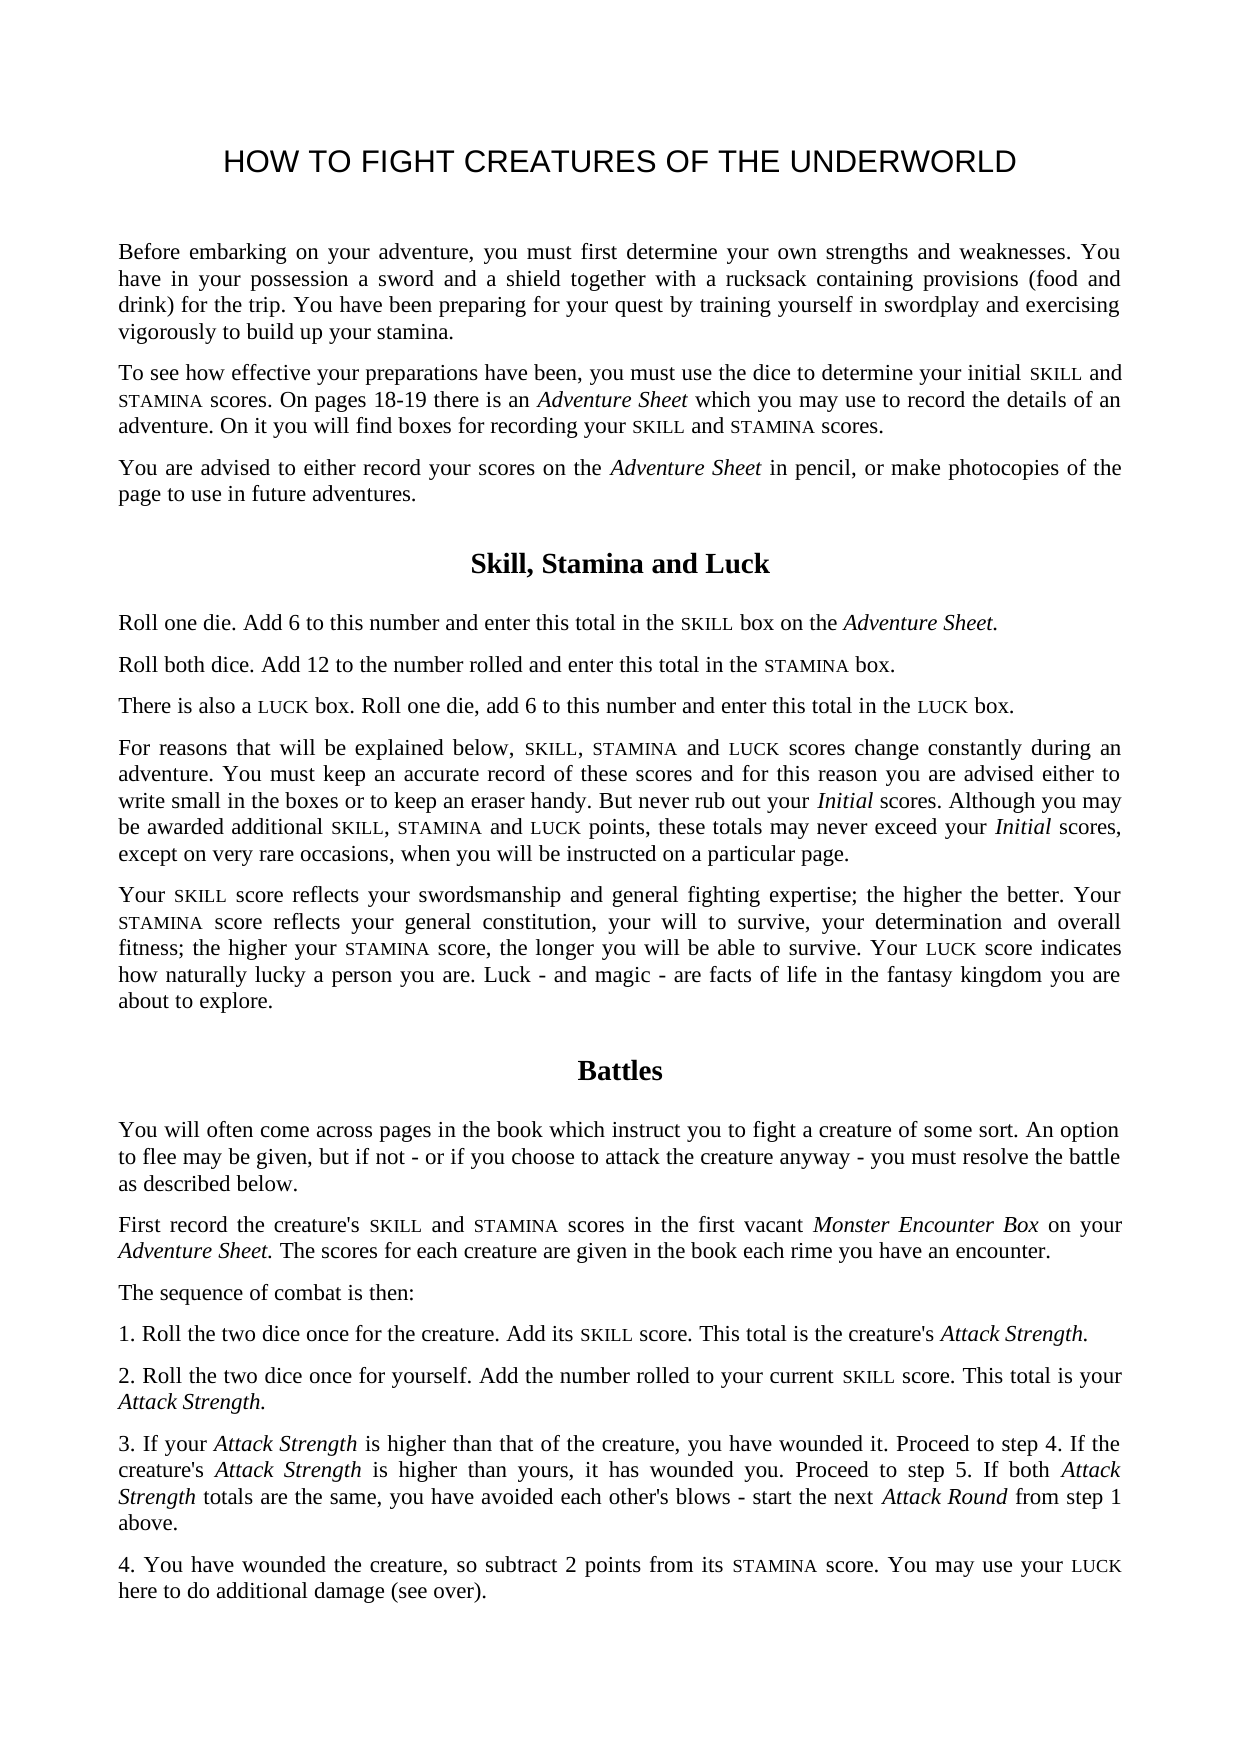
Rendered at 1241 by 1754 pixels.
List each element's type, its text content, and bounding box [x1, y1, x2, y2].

text To see how effective your preparations have been, you must use the dice to determine your initial skill and stamina scores. On pages 18-19 there is an Adventure Sheet which you may use to record the details of an adventure. On it you will find boxes for recording your skill and stamina scores. [118, 359, 1122, 439]
text Before embarking on your adventure, you must first determine your own strengths and weaknesses. You have in your possession a sword and a shield together with a rucksack containing provisions (food and drink) for the trip. You have been preparing for your quest by training yourself in swordplay and exercising vigorously to build up your stamina. [118, 238, 1122, 344]
text You will often come across pages in the book which instruct you to fight a creature of some sort. An option to flee may be given, but if not - or if you choose to attack the creature anyway - you must resolve the battle as described below. [118, 1116, 1122, 1196]
text Your skill score reflects your swordsmanship and general fighting expertise; the higher the better. Your stamina score reflects your general constitution, your will to survive, your determination and overall fitness; the higher your stamina score, the longer you will be able to survive. Your luck score indicates how naturally lucky a person you are. Luck - and magic - are facts of life in the fantasy kingdom you are about to explore. [118, 881, 1122, 1014]
subtitle HOW TO FIGHT CREATURES OF THE UNDERWORLD [118, 143, 1122, 179]
text 3. If your Attack Strength is higher than that of the creature, you have wounded it. Proceed to step 4. If the creature's Attack Strength is higher than yours, it has wounded you. Proceed to step 5. If both Attack Strength totals are the same, you have avoided each other's blows - start the next Attack Round from step 1 above. [118, 1429, 1122, 1536]
subtitle Skill, Stamina and Luck [118, 546, 1122, 580]
text 2. Roll the two dice once for yourself. Add the number rolled to your current skill score. This total is your Attack Strength. [118, 1361, 1122, 1414]
subtitle Battles [118, 1053, 1122, 1087]
text First record the creature's skill and stamina scores in the first vacant Monster Encounter Box on your Adventure Sheet. The scores for each creature are given in the book each rime you have an encounter. [118, 1211, 1122, 1264]
text For reasons that will be explained below, skill, stamina and luck scores change constantly during an adventure. You must keep an accurate record of these scores and for this reason you are advised either to write small in the boxes or to keep an eraser handy. But never rub out your Initial scores. Although you may be awarded additional skill, stamina and luck points, these totals may never exceed your Initial scores, except on very rare occasions, when you will be instructed on a particular page. [118, 733, 1122, 866]
text You are advised to either record your scores on the Adventure Sheet in pencil, or make photocopies of the page to use in future adventures. [118, 453, 1122, 507]
text Roll both dice. Add 12 to the number rolled and enter this total in the stamina box. [118, 651, 1122, 677]
text The sequence of combat is then: [118, 1279, 1122, 1305]
text 1. Roll the two dice once for the creature. Add its skill score. This total is the creature's Attack Strength. [118, 1320, 1122, 1347]
text Roll one die. Add 6 to this number and enter this total in the skill box on the Adventure Sheet. [118, 609, 1122, 636]
text There is also a luck box. Roll one die, add 6 to this number and enter this total in the luck box. [118, 692, 1122, 718]
text 4. You have wounded the creature, so subtract 2 points from its stamina score. You may use your luck here to do additional damage (see over). [118, 1550, 1122, 1603]
